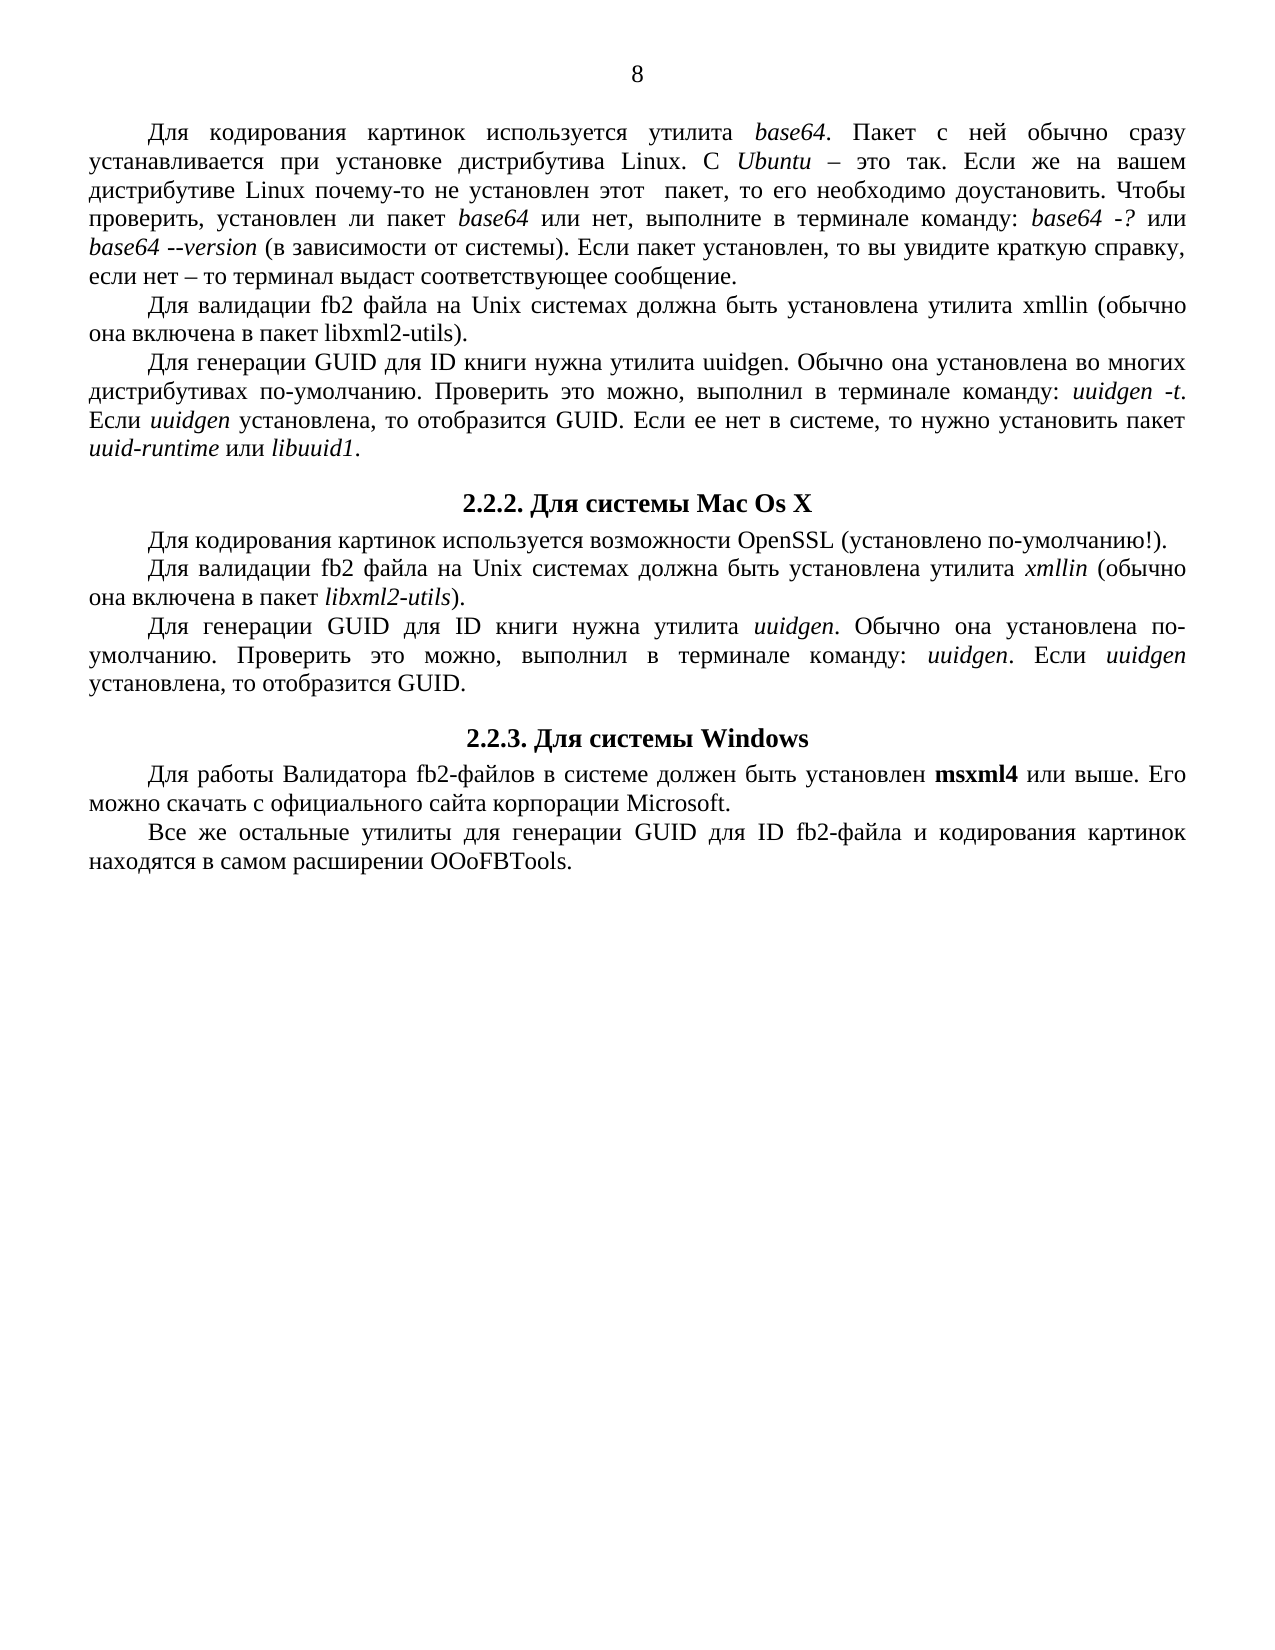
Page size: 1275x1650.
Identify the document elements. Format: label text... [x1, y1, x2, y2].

text Для работы Валидатора fb2-файлов в системе должен быть установлен msxml4 или выше. Его можно скачать с официального сайта корпорации Microsoft. [89, 759, 1186, 817]
subtitle 2.2.2. Для системы Mac Os X [89, 487, 1186, 518]
subtitle 2.2.3. Для системы Windows [89, 722, 1186, 753]
text Для кодирования картинок используется утилита base64. Пакет с ней обычно сразу устанавливается при установке дистрибутива Linux. С Ubuntu – это так. Если же на вашем дистрибутиве Linux почему-то не установлен этот пакет, то его необходимо доустановить. Чтобы проверить, установлен ли пакет base64 или нет, выполните в терминале команду: base64 -? или base64 --version (в зависимости от системы). Если пакет установлен, то вы увидите краткую справку, если нет – то терминал выдаст соответствующее сообщение. [89, 117, 1186, 290]
text Для генерации GUID для ID книги нужна утилита uuidgen. Обычно она установлена по-умолчанию. Проверить это можно, выполнил в терминале команду: uuidgen. Если uuidgen установлена, то отобразится GUID. [89, 611, 1186, 697]
text Все же остальные утилиты для генерации GUID для ID fb2-файла и кодирования картинок находятся в самом расширении OOoFBTools. [89, 817, 1186, 874]
text Для валидации fb2 файла на Unix системах должна быть установлена утилита xmllin (обычно она включена в пакет libxml2-utils). [89, 290, 1186, 347]
text Для генерации GUID для ID книги нужна утилита uuidgen. Обычно она установлена во многих дистрибутивах по-умолчанию. Проверить это можно, выполнил в терминале команду: uuidgen -t. Если uuidgen установлена, то отобразится GUID. Если ее нет в системе, то нужно установить пакет uuid-runtime или libuuid1. [89, 347, 1186, 462]
text Для валидации fb2 файла на Unix системах должна быть установлена утилита xmllin (обычно она включена в пакет libxml2-utils). [89, 553, 1186, 611]
text Для кодирования картинок используется возможности OpenSSL (установлено по-умолчанию!). [89, 525, 1186, 553]
